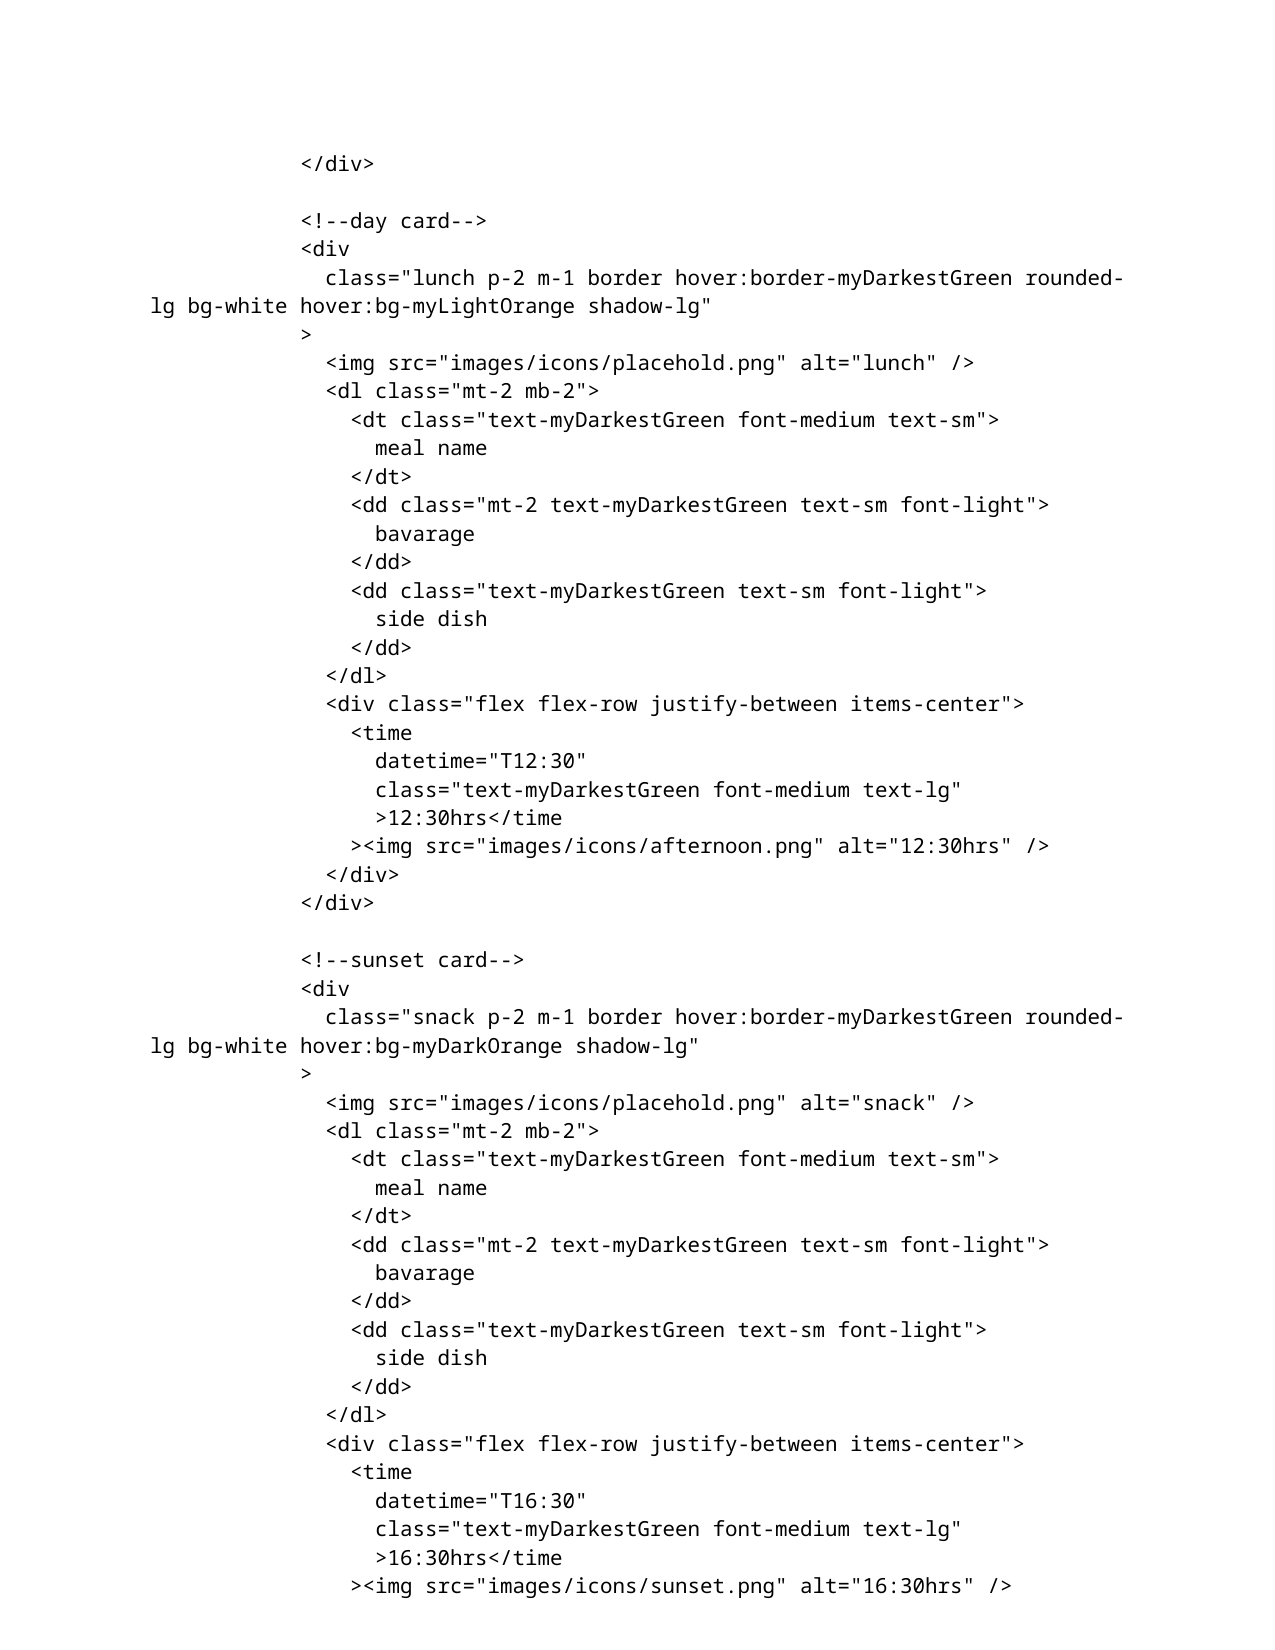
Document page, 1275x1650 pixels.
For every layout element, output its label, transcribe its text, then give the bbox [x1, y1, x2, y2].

text </dt> [150, 462, 1125, 490]
text class="text-myDarkestGreen font-medium text-lg" [150, 1514, 1125, 1543]
text <dt class="text-myDarkestGreen font-medium text-sm"> [150, 1144, 1125, 1173]
text bavarage [150, 519, 1125, 547]
text datetime="T16:30" [150, 1486, 1125, 1514]
text <div class="flex flex-row justify-between items-center"> [150, 689, 1125, 718]
text >12:30hrs</time [150, 803, 1125, 832]
text <div class="flex flex-row justify-between items-center"> [150, 1429, 1125, 1457]
text <time [150, 1457, 1125, 1486]
text </div> [150, 149, 1125, 178]
text </dd> [150, 1287, 1125, 1315]
text meal name [150, 433, 1125, 462]
text <!--sunset card--> [150, 945, 1125, 974]
text </dl> [150, 661, 1125, 689]
text class="snack p-2 m-1 border hover:border-myDarkestGreen rounded-lg bg-white hover:bg-myDarkOrange shadow-lg" [150, 1002, 1125, 1059]
text <dd class="mt-2 text-myDarkestGreen text-sm font-light"> [150, 1230, 1125, 1258]
text <dl class="mt-2 mb-2"> [150, 1116, 1125, 1144]
text class="lunch p-2 m-1 border hover:border-myDarkestGreen rounded-lg bg-white hover:bg-myLightOrange shadow-lg" [150, 263, 1125, 320]
text <div [150, 234, 1125, 263]
text <img src="images/icons/placehold.png" alt="snack" /> [150, 1088, 1125, 1116]
text > [150, 1059, 1125, 1088]
text >16:30hrs</time [150, 1543, 1125, 1571]
text <dt class="text-myDarkestGreen font-medium text-sm"> [150, 405, 1125, 433]
text <dd class="text-myDarkestGreen text-sm font-light"> [150, 1315, 1125, 1343]
text side dish [150, 604, 1125, 633]
text <!--day card--> [150, 206, 1125, 234]
text <img src="images/icons/placehold.png" alt="lunch" /> [150, 348, 1125, 377]
text </div> [150, 888, 1125, 917]
text </dl> [150, 1400, 1125, 1429]
text </dd> [150, 633, 1125, 661]
text <div [150, 974, 1125, 1002]
text </dd> [150, 547, 1125, 576]
text bavarage [150, 1258, 1125, 1287]
text </div> [150, 860, 1125, 888]
text <dd class="mt-2 text-myDarkestGreen text-sm font-light"> [150, 490, 1125, 519]
text ><img src="images/icons/sunset.png" alt="16:30hrs" /> [150, 1571, 1125, 1599]
text <dl class="mt-2 mb-2"> [150, 377, 1125, 405]
text > [150, 320, 1125, 348]
text side dish [150, 1343, 1125, 1372]
text datetime="T12:30" [150, 746, 1125, 775]
text </dd> [150, 1372, 1125, 1400]
text <dd class="text-myDarkestGreen text-sm font-light"> [150, 576, 1125, 604]
text <time [150, 718, 1125, 746]
text ><img src="images/icons/afternoon.png" alt="12:30hrs" /> [150, 832, 1125, 860]
text meal name [150, 1173, 1125, 1201]
text </dt> [150, 1201, 1125, 1230]
text class="text-myDarkestGreen font-medium text-lg" [150, 775, 1125, 803]
